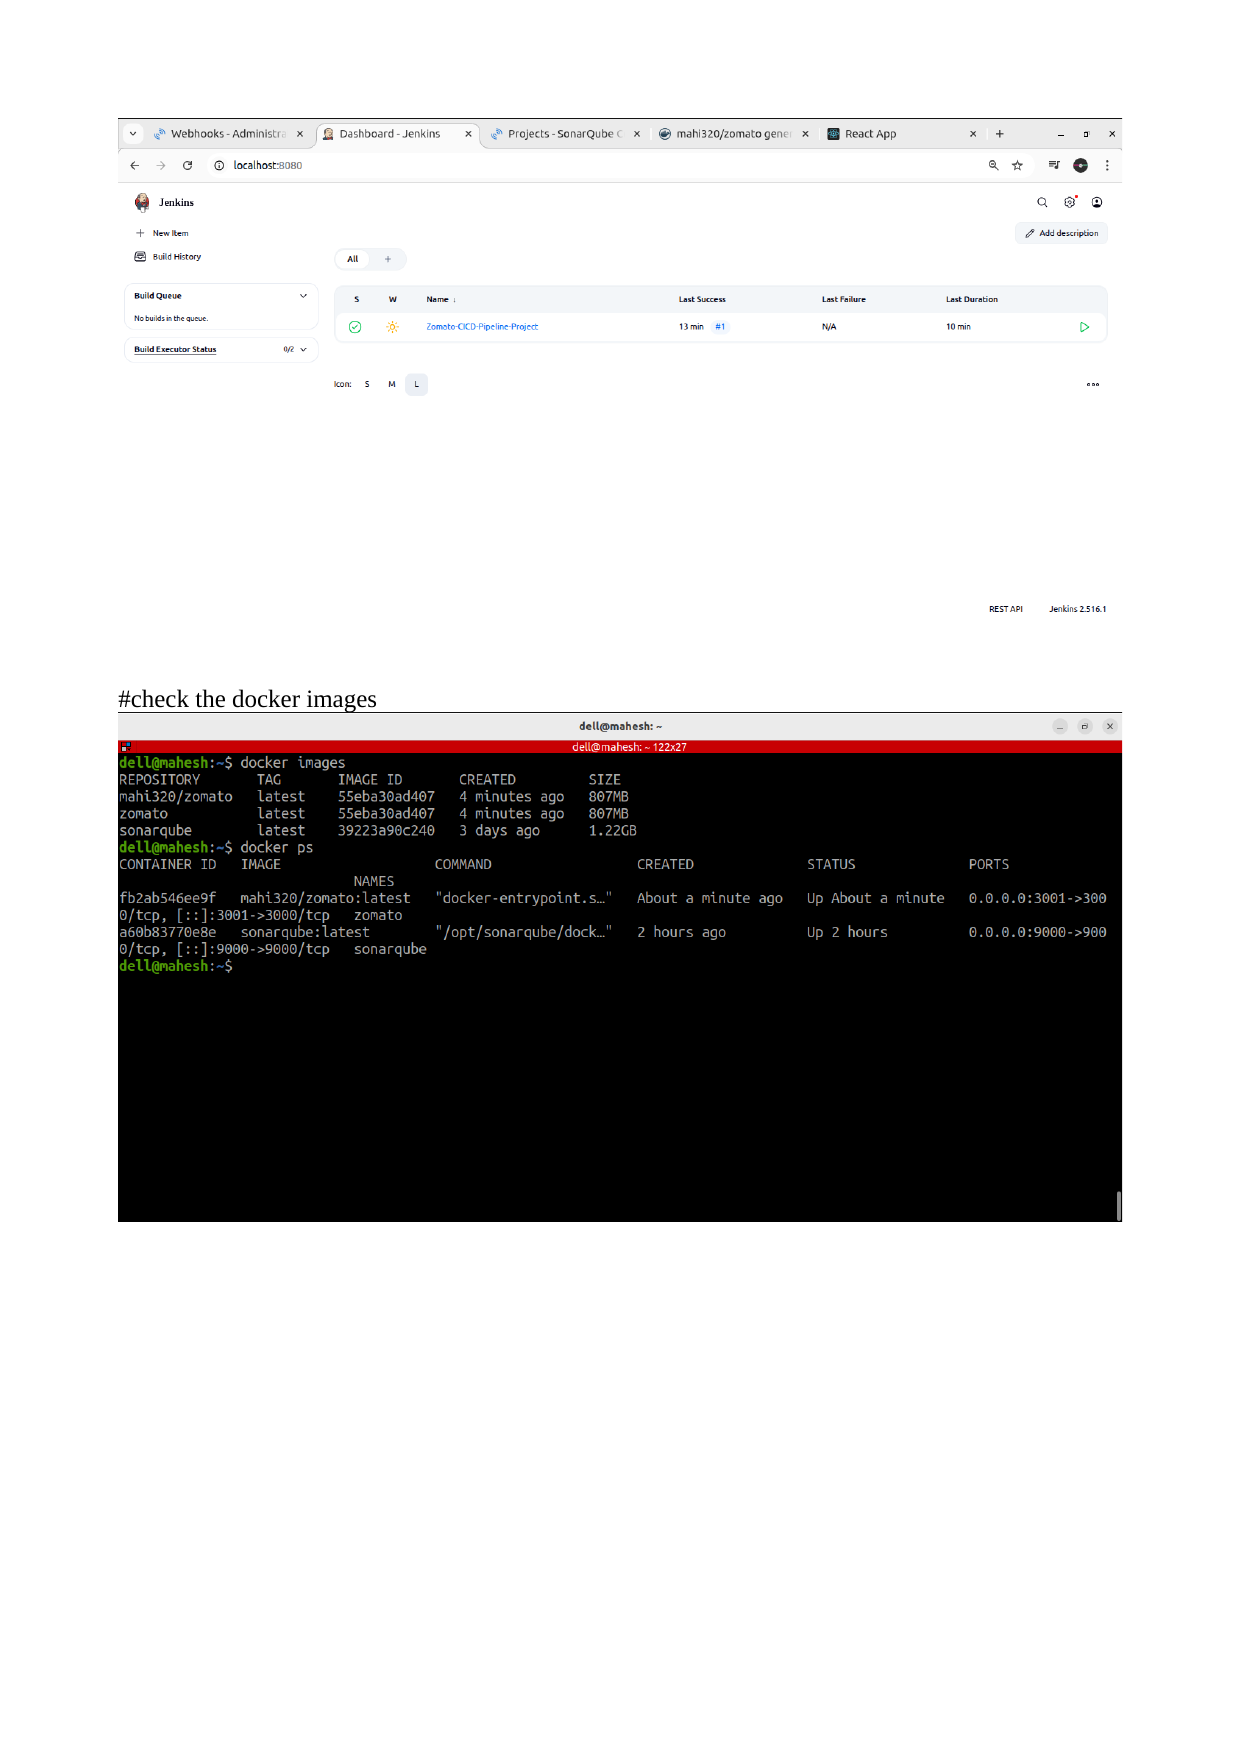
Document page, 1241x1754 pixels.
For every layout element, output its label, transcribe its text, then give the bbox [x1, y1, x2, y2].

picture [118, 118, 1123, 627]
picture [118, 712, 1123, 1222]
text #check the docker images [118, 684, 1122, 712]
